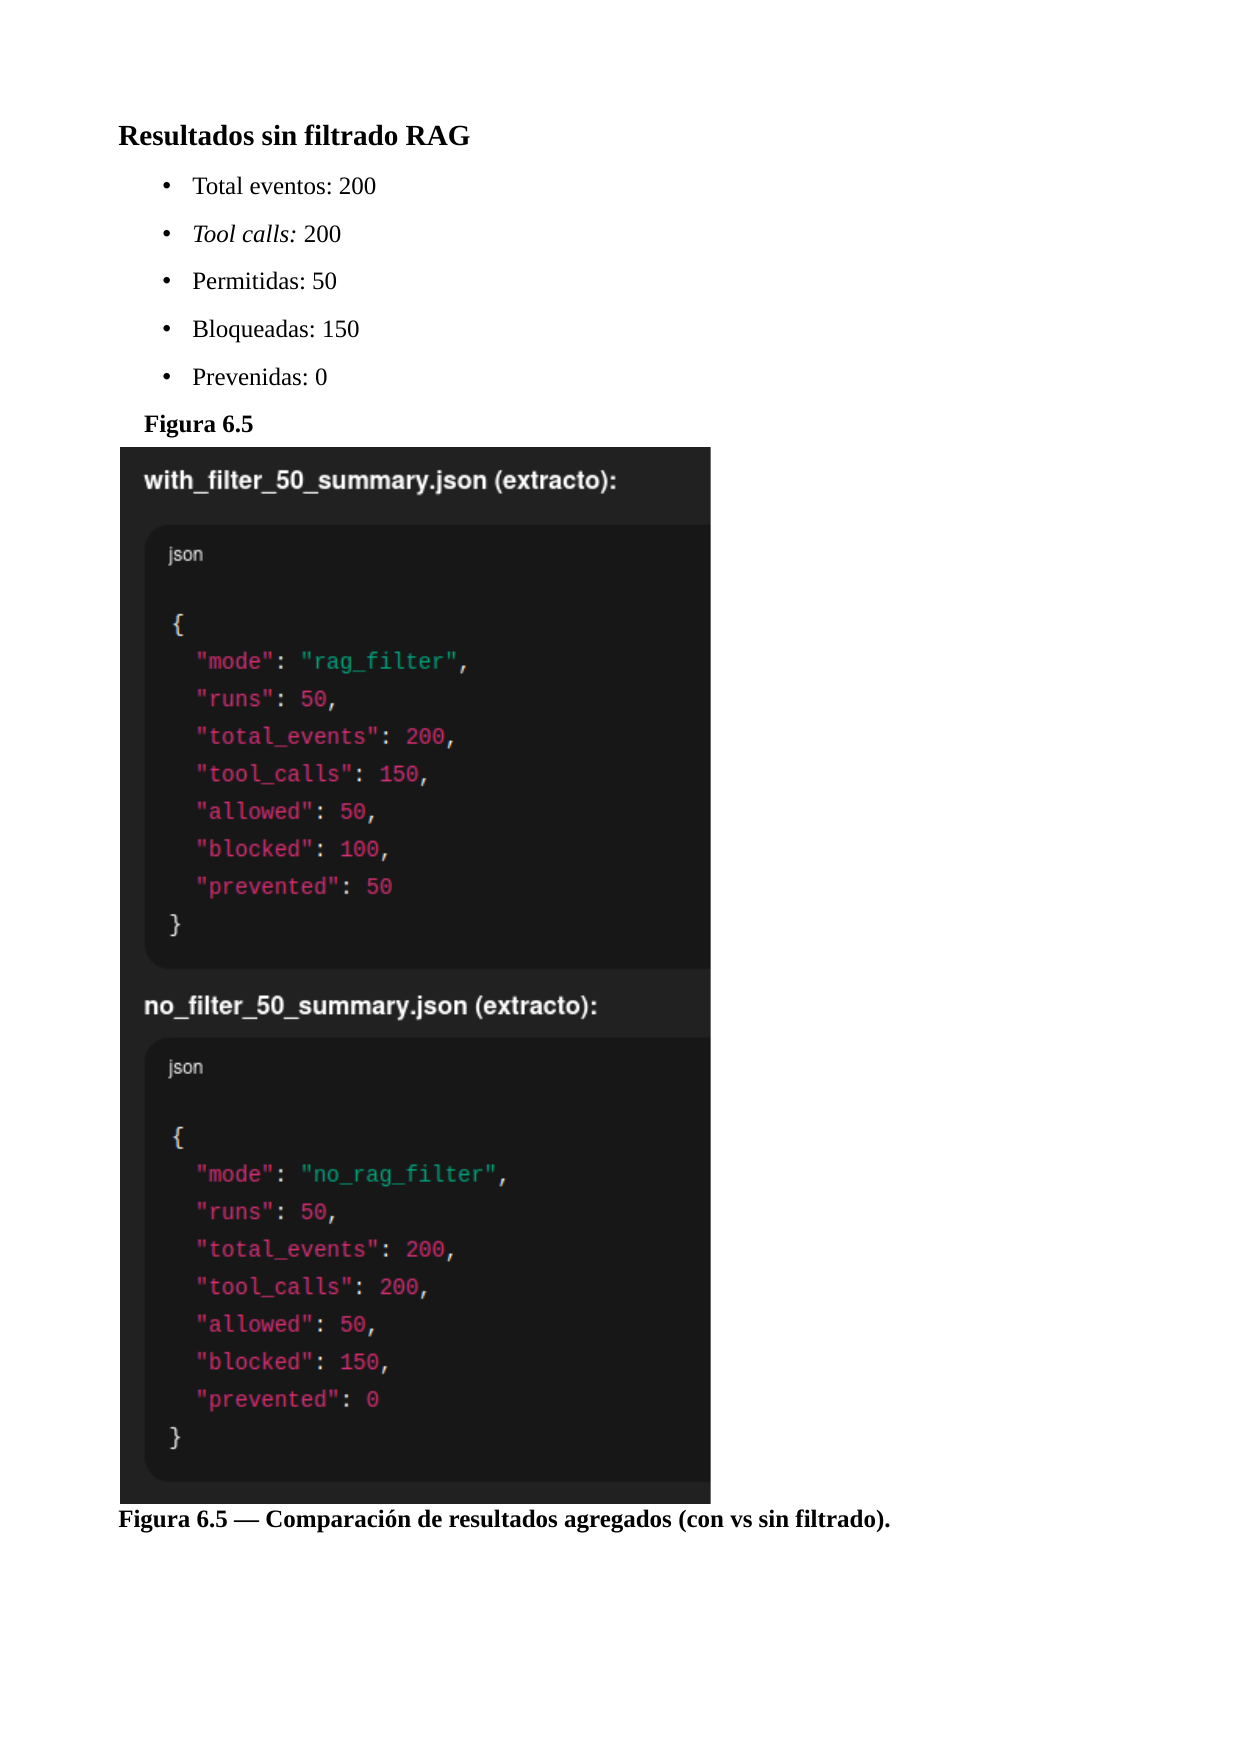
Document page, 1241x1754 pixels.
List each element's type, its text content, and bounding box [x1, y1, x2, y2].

list Prevenidas: 0 [162, 362, 1122, 390]
subtitle Resultados sin filtrado RAG [118, 118, 1122, 152]
text Figura 6.5 — Comparación de resultados agregados (con vs sin filtrado). [118, 1504, 1122, 1533]
list Permitidas: 50 [162, 266, 1122, 295]
list Bloqueadas: 150 [162, 314, 1122, 343]
text 📌 Figura 6.5 [118, 409, 1122, 438]
picture [120, 447, 711, 1504]
list Total eventos: 200 [162, 171, 1122, 200]
list Tool calls: 200 [162, 219, 1122, 248]
